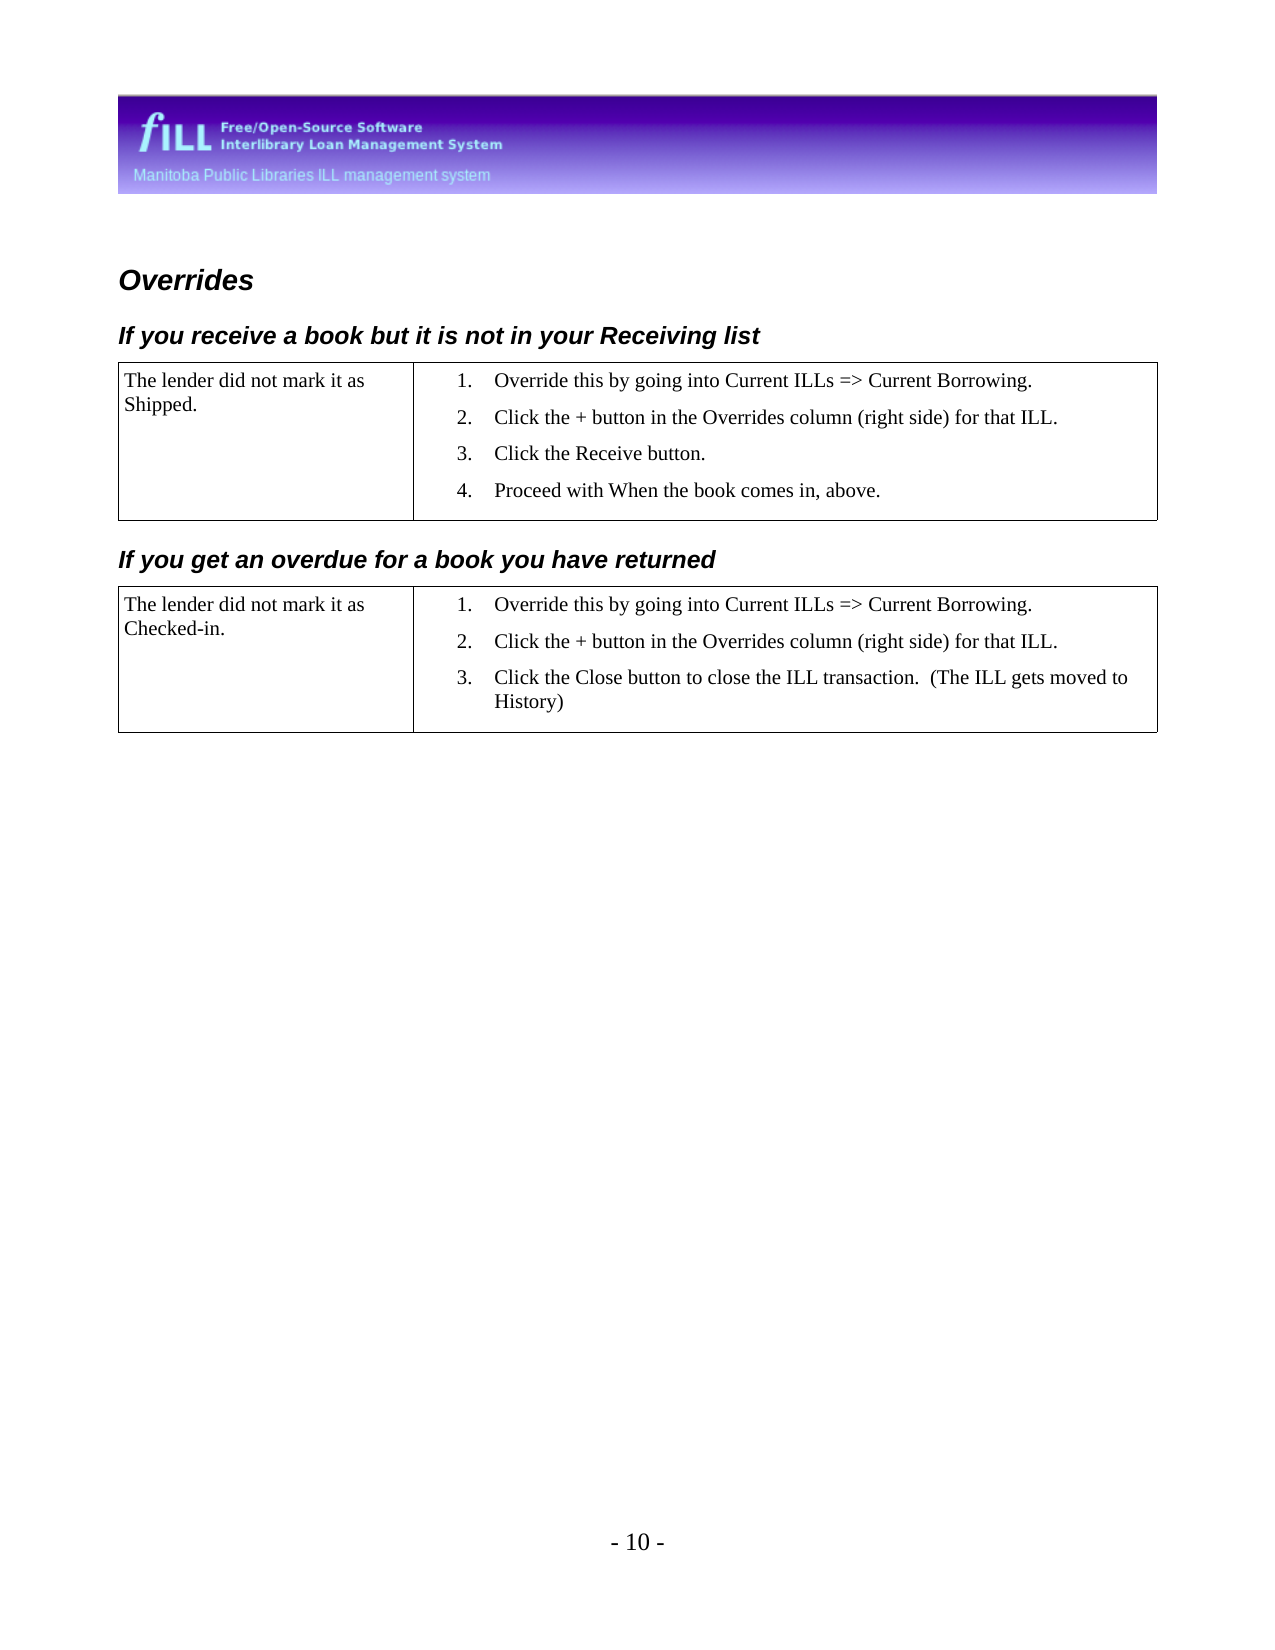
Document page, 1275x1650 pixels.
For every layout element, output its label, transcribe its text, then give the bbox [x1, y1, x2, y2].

table_header Override this by going into Current ILLs => Current Borrowing. Click the + button in the Overrides column (right side) for that ILL. Click the Receive button. Proceed with When the book comes in, above. [414, 363, 1157, 520]
subtitle If you get an overdue for a book you have returned [118, 545, 1157, 574]
table_header The lender did not mark it as Shipped. [119, 363, 413, 520]
picture [118, 94, 1157, 194]
table_header The lender did not mark it as Checked-in. [119, 587, 413, 732]
table_header Override this by going into Current ILLs => Current Borrowing. Click the + button in the Overrides column (right side) for that ILL. Click the Close button to close the ILL transaction. (The ILL gets moved to History) [414, 587, 1157, 732]
subtitle If you receive a book but it is not in your Receiving list [118, 321, 1157, 350]
subtitle Overrides [118, 263, 1157, 296]
